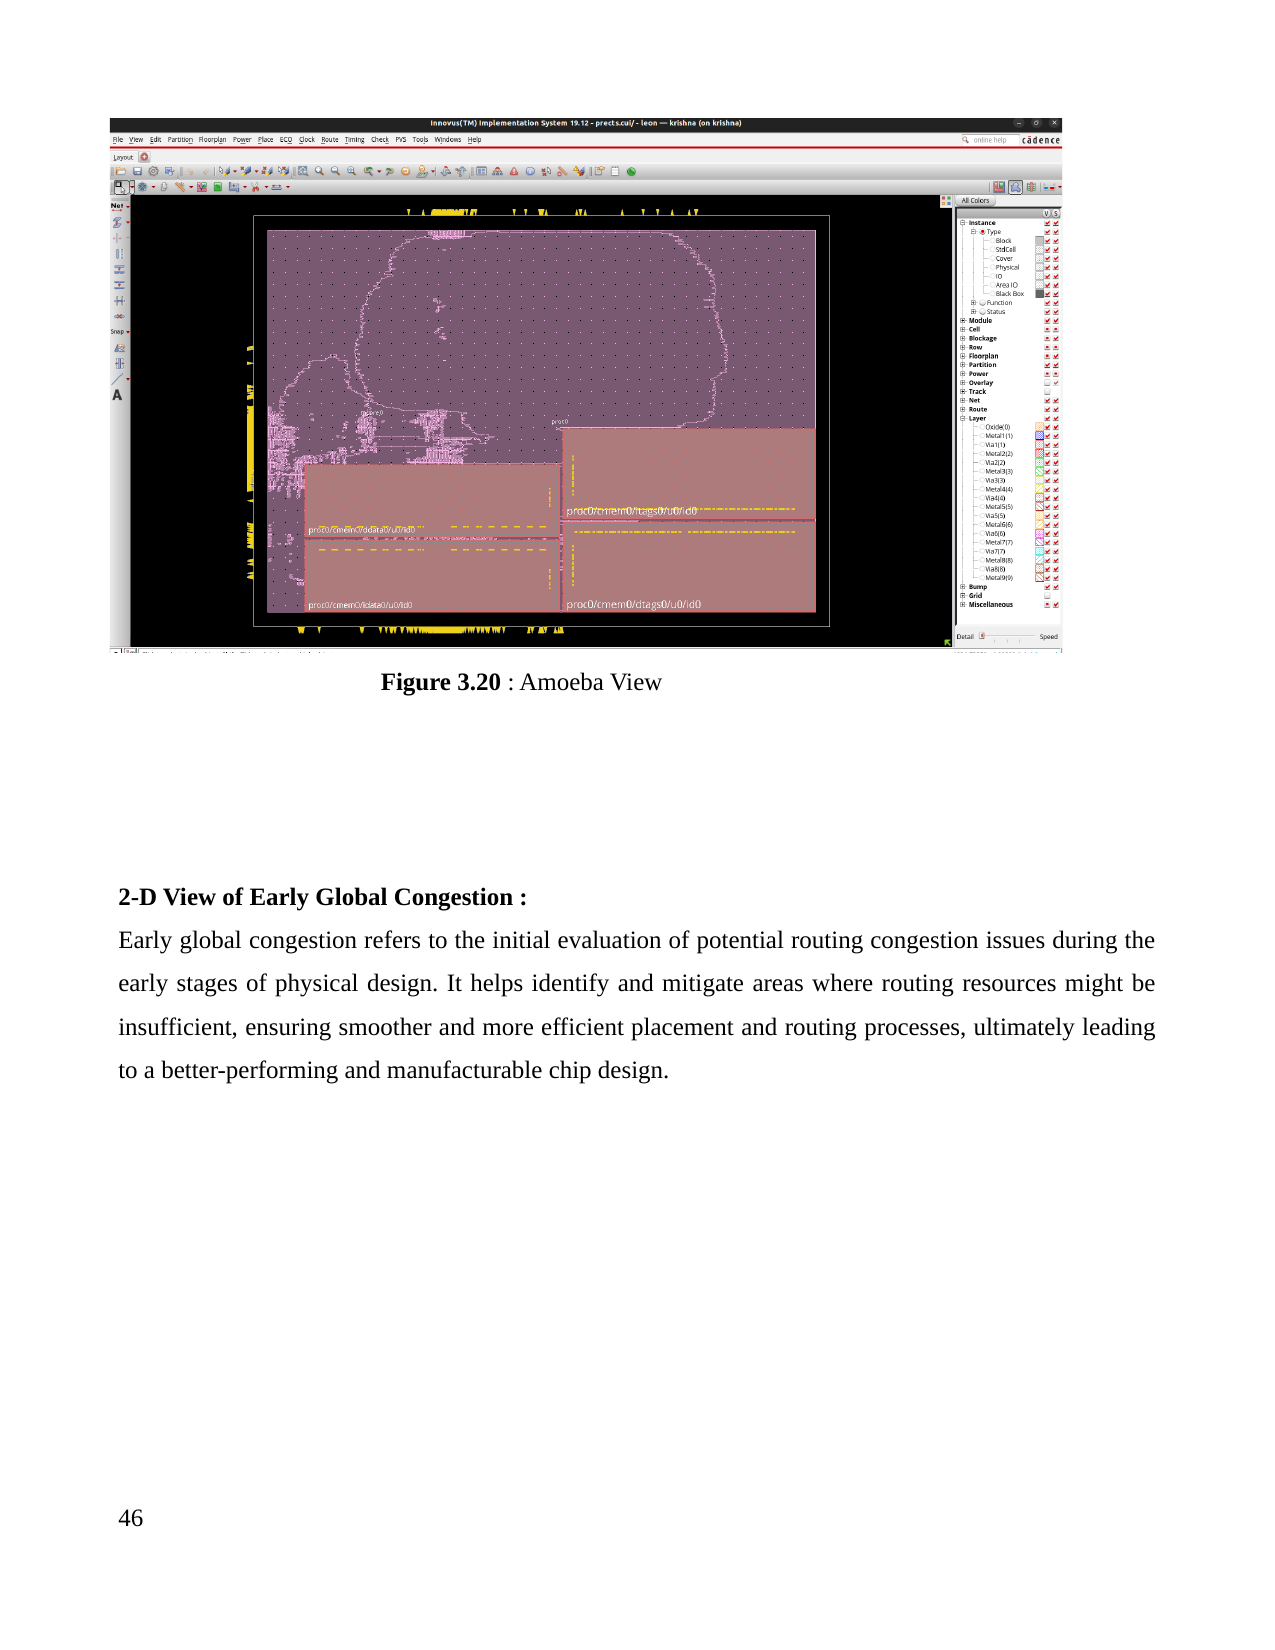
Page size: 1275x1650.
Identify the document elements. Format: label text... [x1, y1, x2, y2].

text Early global congestion refers to the initial evaluation of potential routing congestion issues during the early stages of physical design. It helps identify and mitigate areas where routing resources might be insufficient, ensuring smoother and more efficient placement and routing processes, ultimately leading to a better-performing and manufacturable chip design. [118, 925, 1157, 1083]
picture [109, 118, 1063, 653]
text Figure 3.20 : Amoeba View [118, 118, 1157, 695]
text 2-D View of Early Global Congestion : [118, 882, 1157, 911]
